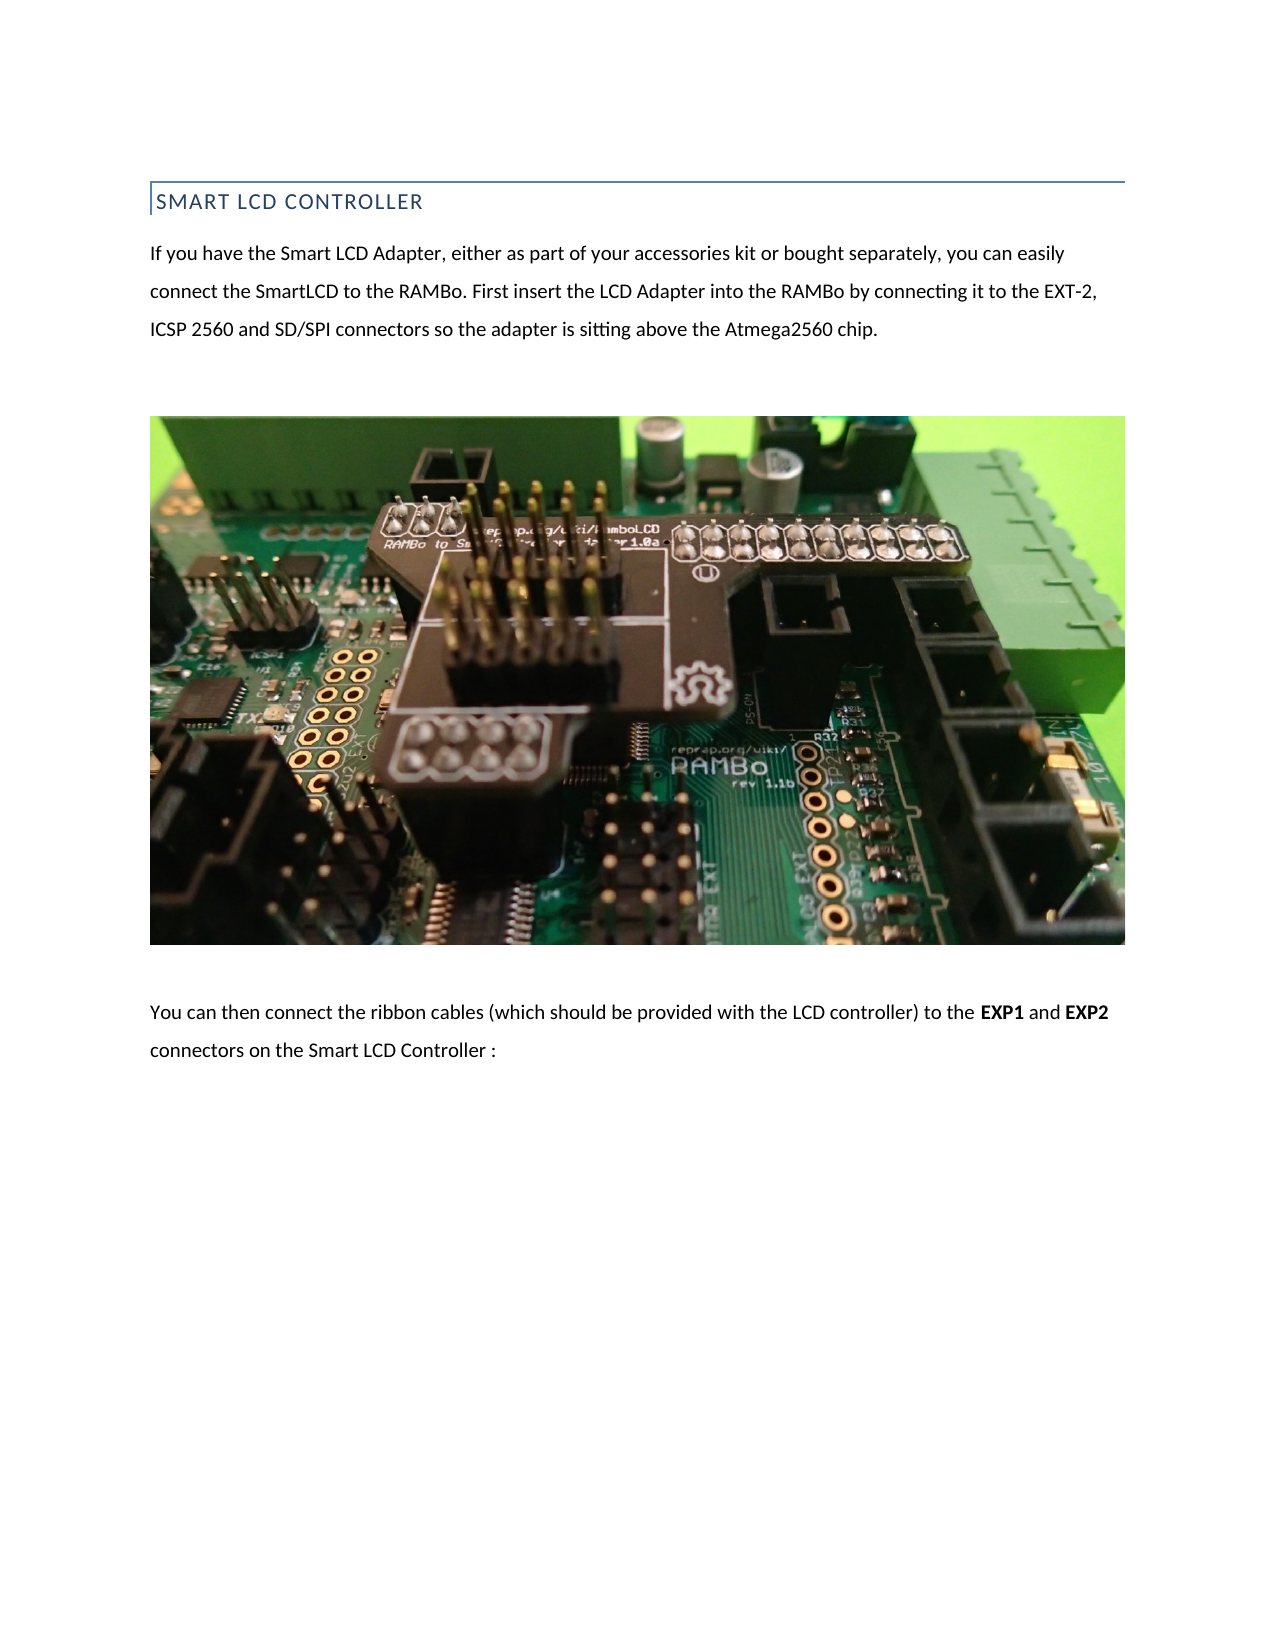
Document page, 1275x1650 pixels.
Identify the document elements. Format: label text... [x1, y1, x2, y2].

subtitle Smart LCD Controller [152, 183, 1125, 215]
text If you have the Smart LCD Adapter, either as part of your accessories kit or bought separately, you can easily connect the SmartLCD to the RAMBo. First insert the LCD Adapter into the RAMBo by connecting it to the EXT-2, ICSP 2560 and SD/SPI connectors so the adapter is sitting above the Atmega2560 chip. [150, 240, 1125, 342]
text You can then connect the ribbon cables (which should be provided with the LCD controller) to the EXP1 and EXP2 connectors on the Smart LCD Controller : [150, 999, 1125, 1062]
